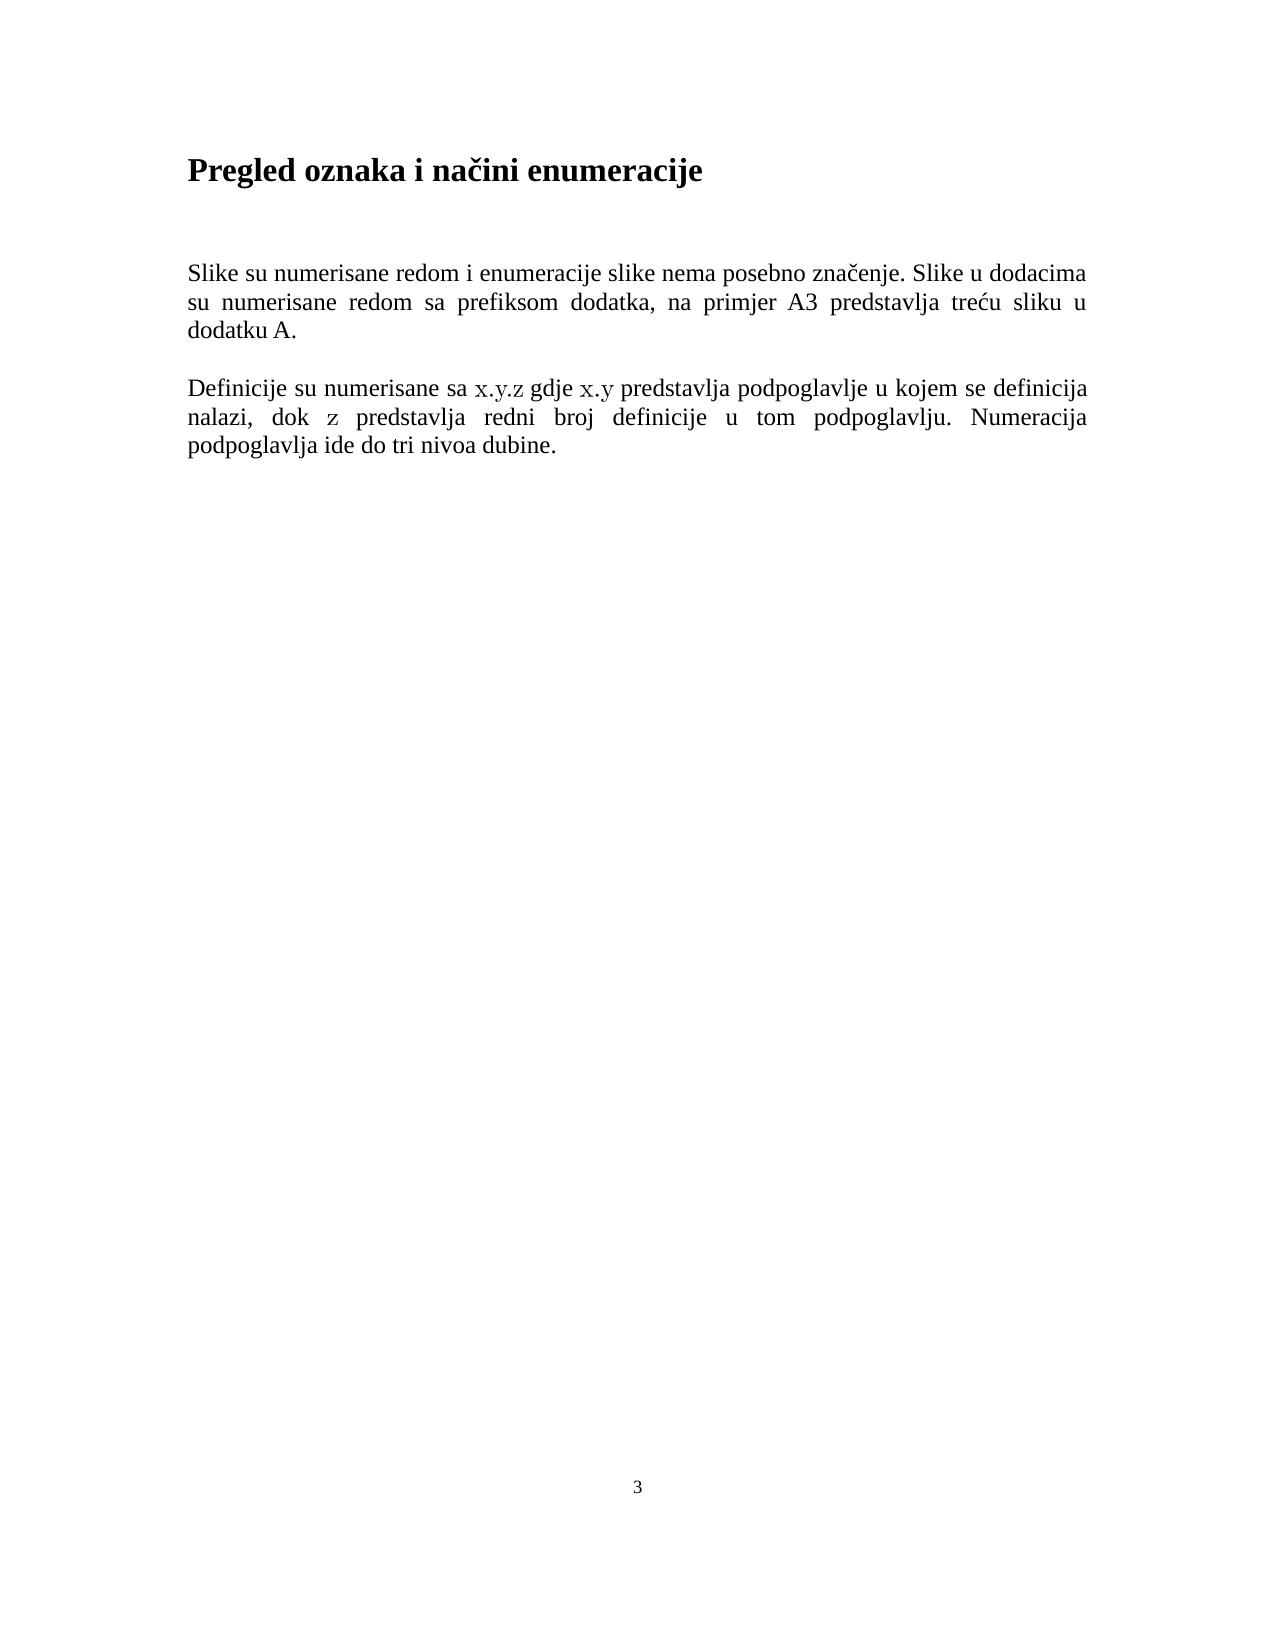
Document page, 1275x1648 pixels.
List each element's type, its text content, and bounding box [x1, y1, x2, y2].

picture [475, 385, 523, 402]
picture [327, 414, 338, 425]
text Definicije su numerisane sa gdje predstavlja podpoglavlje u kojem se definicija nalazi, dok predstavlja redni broj definicije u tom podpoglavlju. Numeracija podpoglavlja ide do tri nivoa dubine. [187, 344, 1088, 459]
subtitle Pregled oznaka i načini enumeracije [187, 150, 1088, 188]
picture [580, 385, 614, 402]
text Slike su numerisane redom i enumeracije slike nema posebno značenje. Slike u dodacima su numerisane redom sa prefiksom dodatka, na primjer A3 predstavlja treću sliku u dodatku A. [187, 258, 1088, 344]
